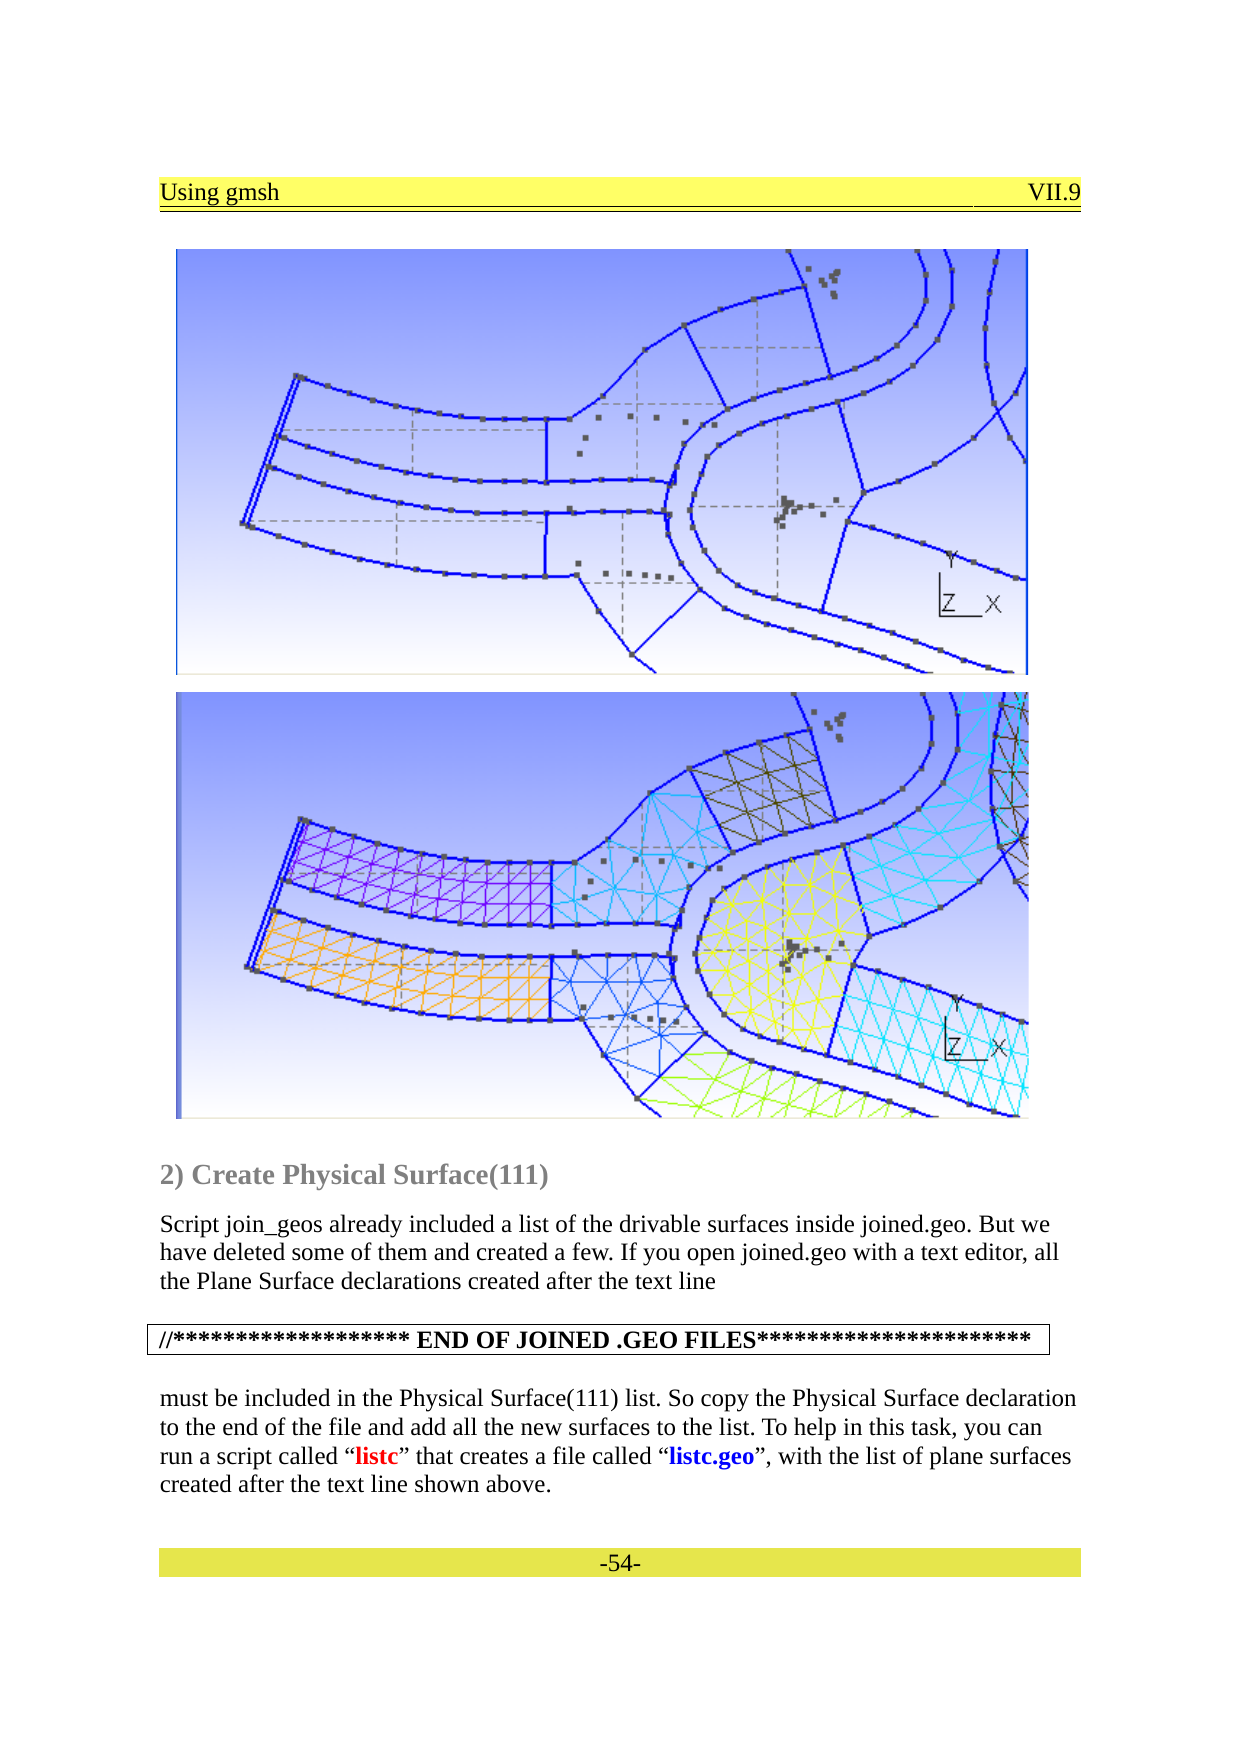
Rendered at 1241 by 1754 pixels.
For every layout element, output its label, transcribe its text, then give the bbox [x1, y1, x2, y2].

subtitle 2) Create Physical Surface(111) [159, 1157, 1081, 1191]
table_header //******************* END OF JOINED .GEO FILES********************** [148, 1325, 1049, 1353]
text must be included in the Physical Surface(111) list. So copy the Physical Surface declaration to the end of the file and add all the new surfaces to the list. To help in this task, you can run a script called “listc” that creates a file called “listc.geo”, with the list of plane surfaces created after the text line shown above. [159, 1383, 1081, 1498]
text Script join_geos already included a list of the drivable surfaces inside joined.geo. But we have deleted some of them and created a few. If you open joined.geo with a text editor, all the Plane Surface declarations created after the text line [159, 1209, 1081, 1295]
picture [176, 692, 1029, 1119]
picture [176, 249, 1029, 675]
